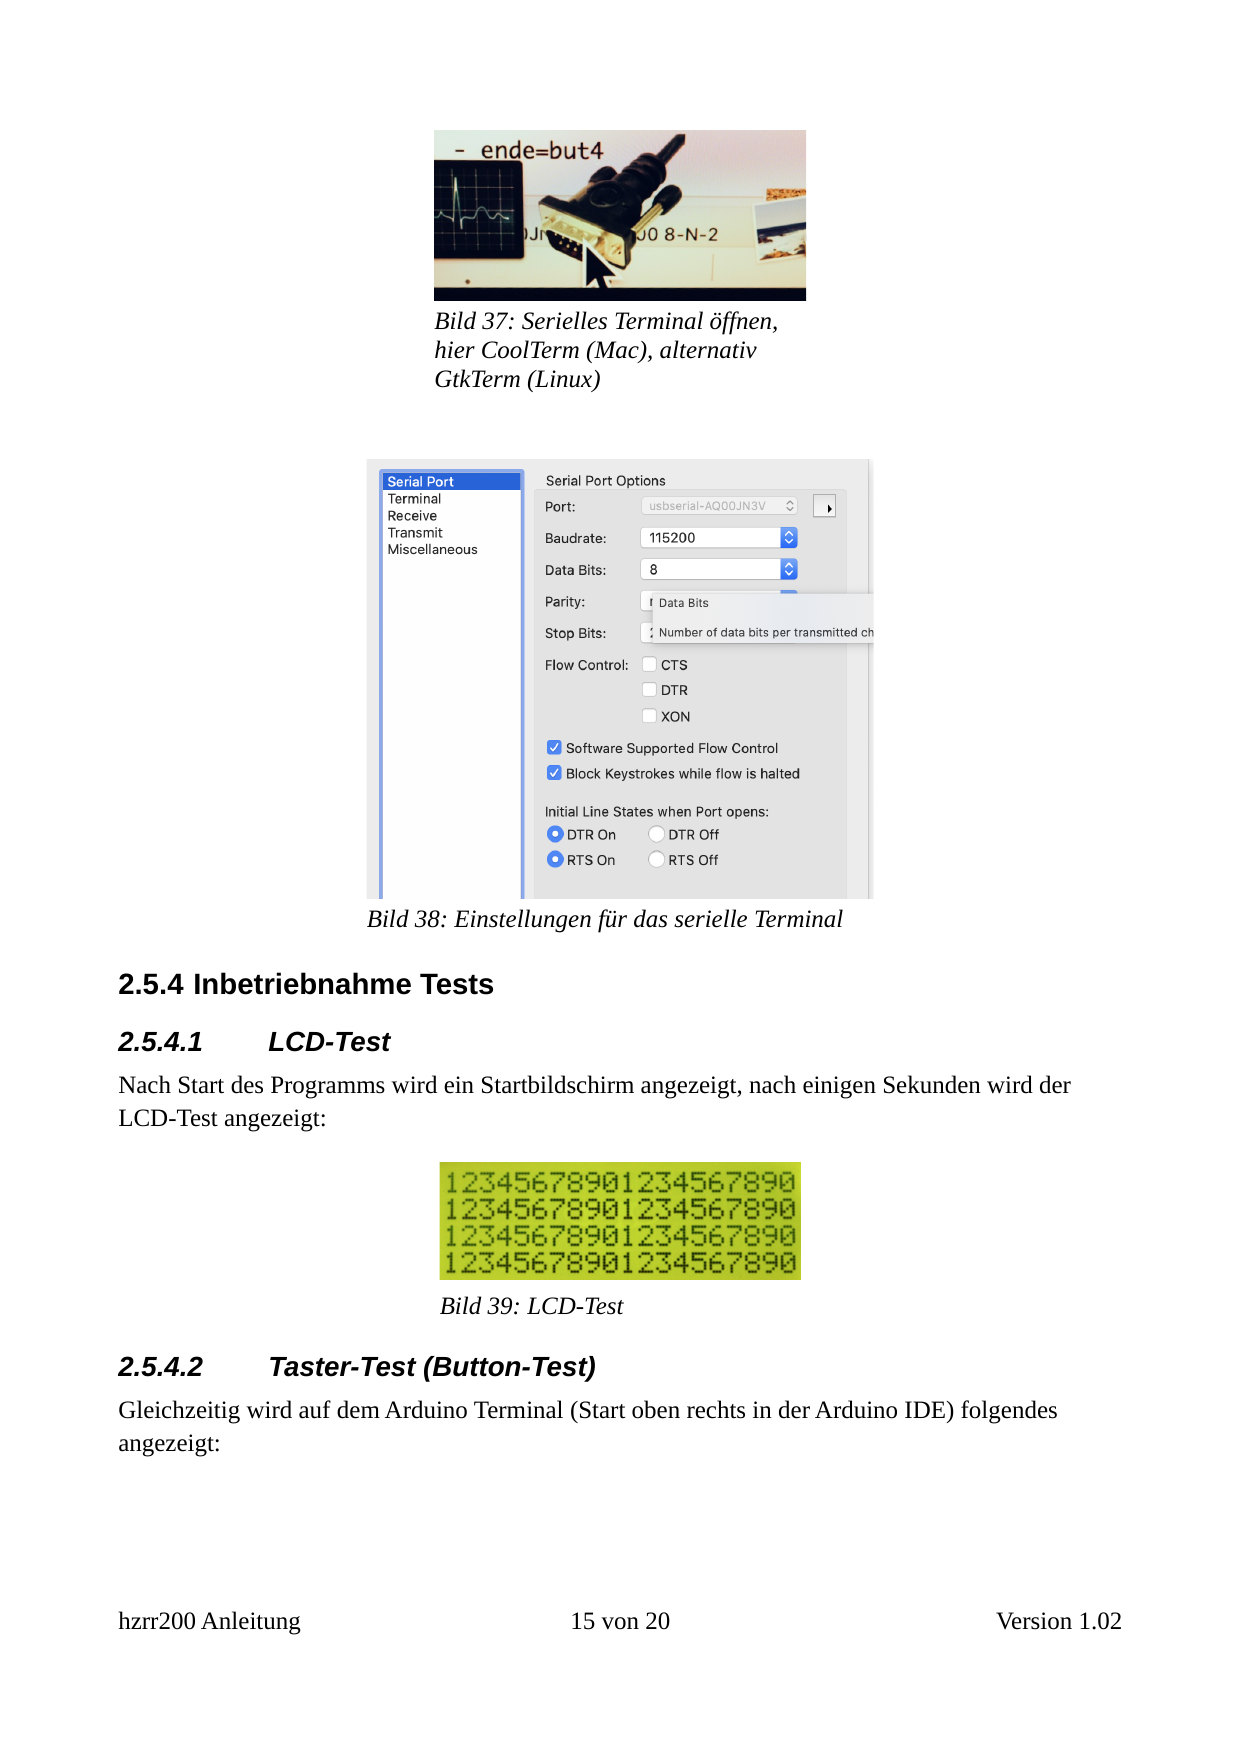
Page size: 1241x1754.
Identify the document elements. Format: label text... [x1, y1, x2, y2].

text Nach Start des Programms wird ein Startbildschirm angezeigt, nach einigen Sekunden wird der LCD-Test angezeigt: [118, 1070, 1122, 1132]
text Bild 39: LCD-Test [439, 1280, 801, 1319]
text Gleichzeitig wird auf dem Arduino Terminal (Start oben rechts in der Arduino IDE) folgendes angezeigt: [118, 1395, 1122, 1457]
picture [439, 1162, 801, 1280]
picture [366, 459, 874, 899]
subtitle Inbetriebnahme Tests [118, 967, 1122, 1000]
subtitle LCD-Test [118, 1025, 1122, 1057]
text Bild 38: Einstellungen für das serielle Terminal [367, 899, 874, 933]
text Bild 37: Serielles Terminal öffnen, hier CoolTerm (Mac), alternativ GtkTerm (Linux) [434, 301, 806, 393]
subtitle Taster-Test (Button-Test) [118, 1351, 1122, 1383]
picture [434, 130, 807, 301]
